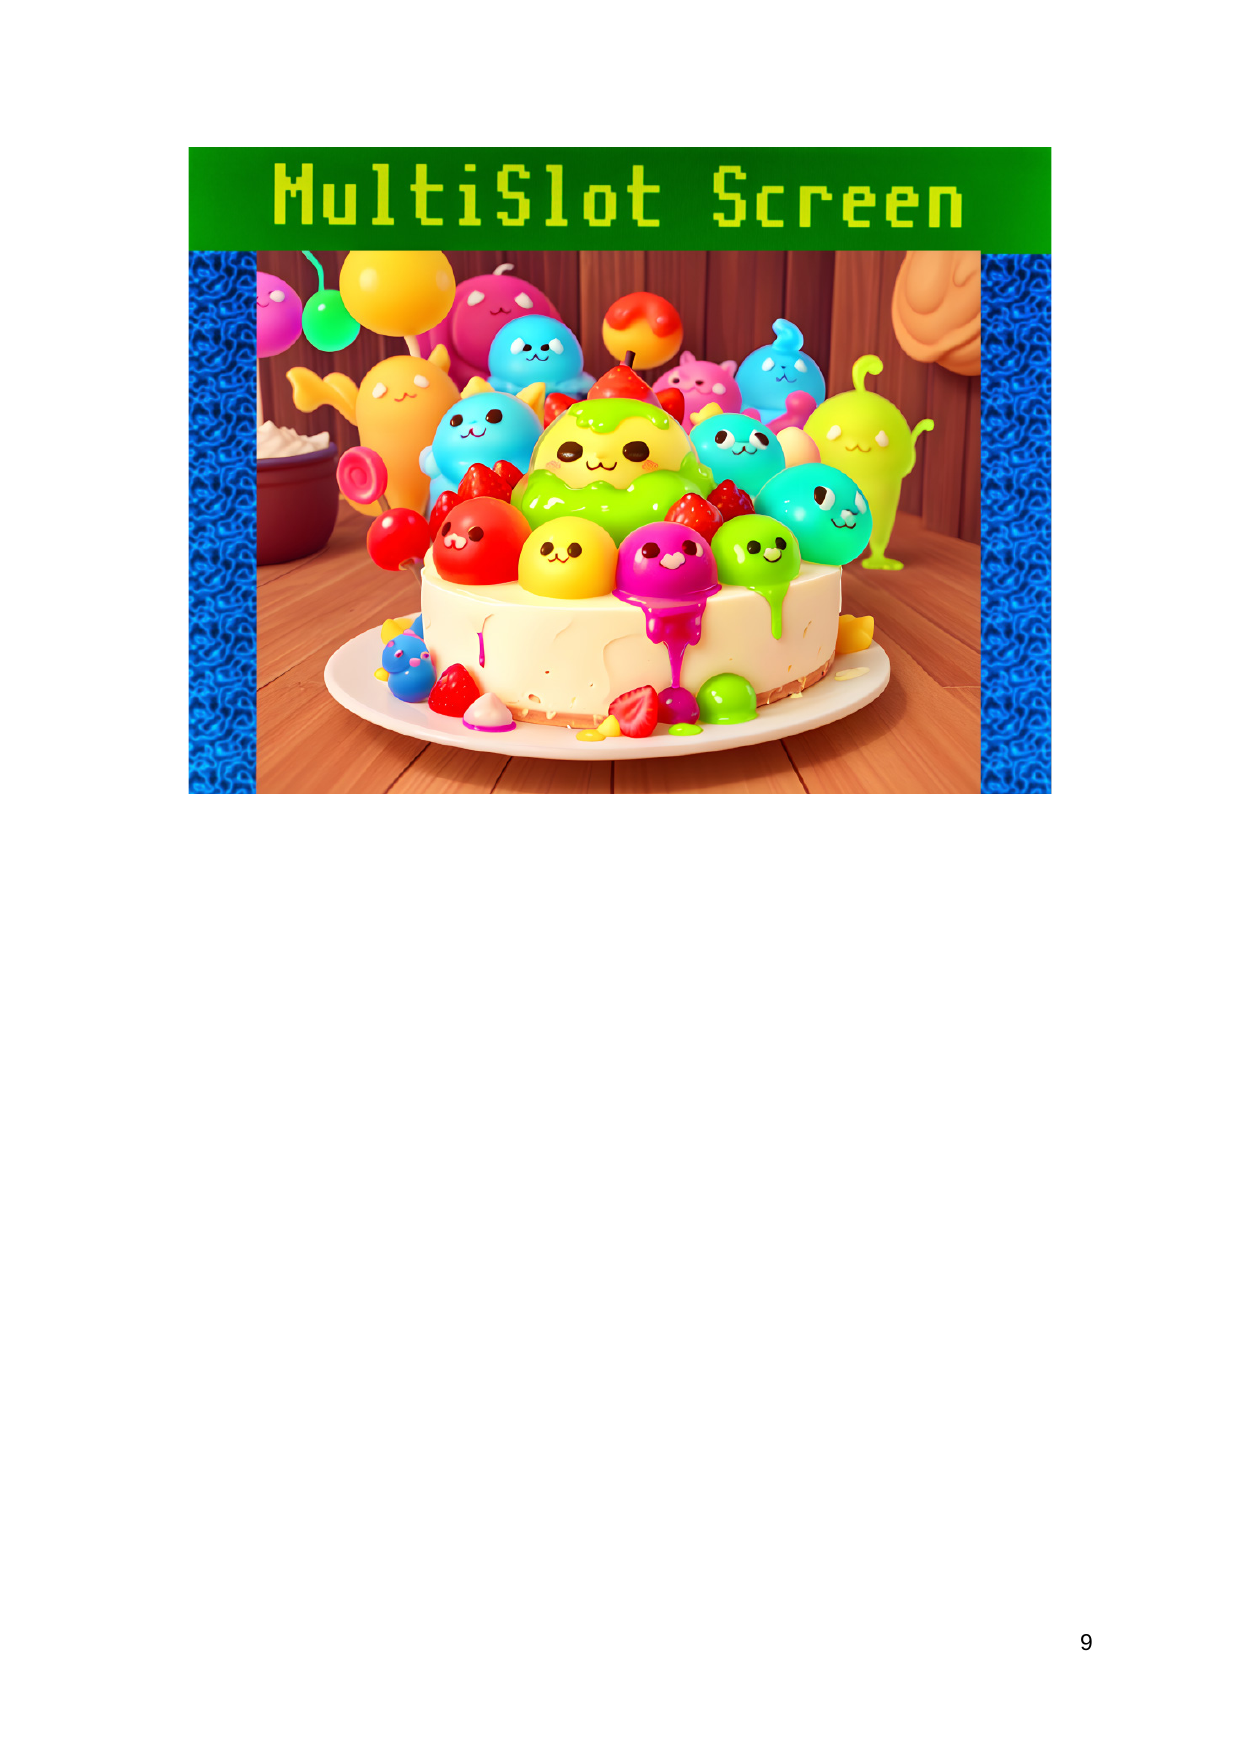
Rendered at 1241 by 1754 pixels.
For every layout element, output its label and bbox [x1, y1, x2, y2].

picture [188, 147, 1052, 794]
